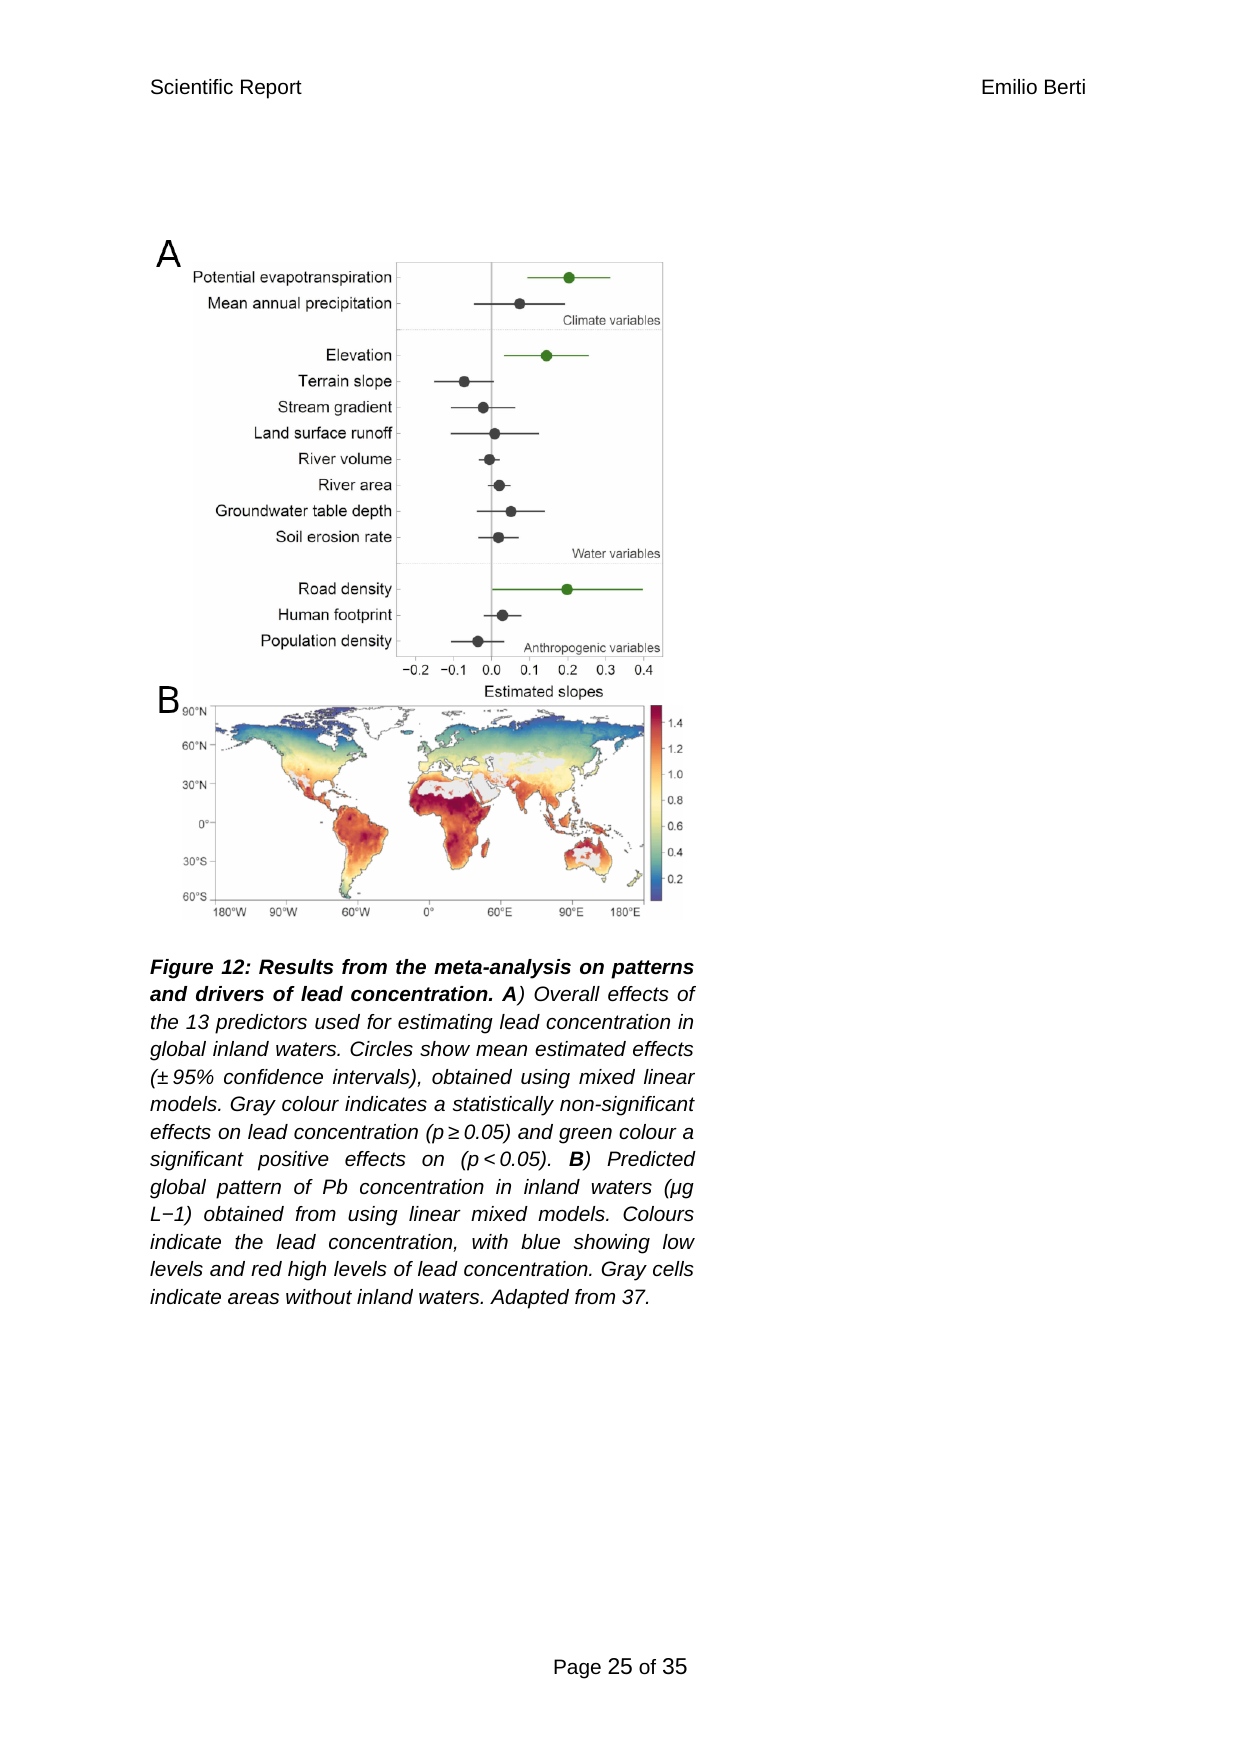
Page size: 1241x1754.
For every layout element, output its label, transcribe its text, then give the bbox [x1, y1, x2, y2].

picture [150, 232, 695, 939]
text Figure 12: Results from the meta-analysis on patterns and drivers of lead concentration. A) Overall effects of the 13 predictors used for estimating lead concentration in global inland waters. Circles show mean estimated effects (± 95% confidence intervals), obtained using mixed linear models. Gray colour indicates a statistically non-significant effects on lead concentration (p ≥ 0.05) and green colour a significant positive effects on (p < 0.05). B) Predicted global pattern of Pb concentration in inland waters (μg L−1) obtained from using linear mixed models. Colours indicate the lead concentration, with blue showing low levels and red high levels of lead concentration. Gray cells indicate areas without inland waters. Adapted from 37. [150, 939, 695, 1309]
